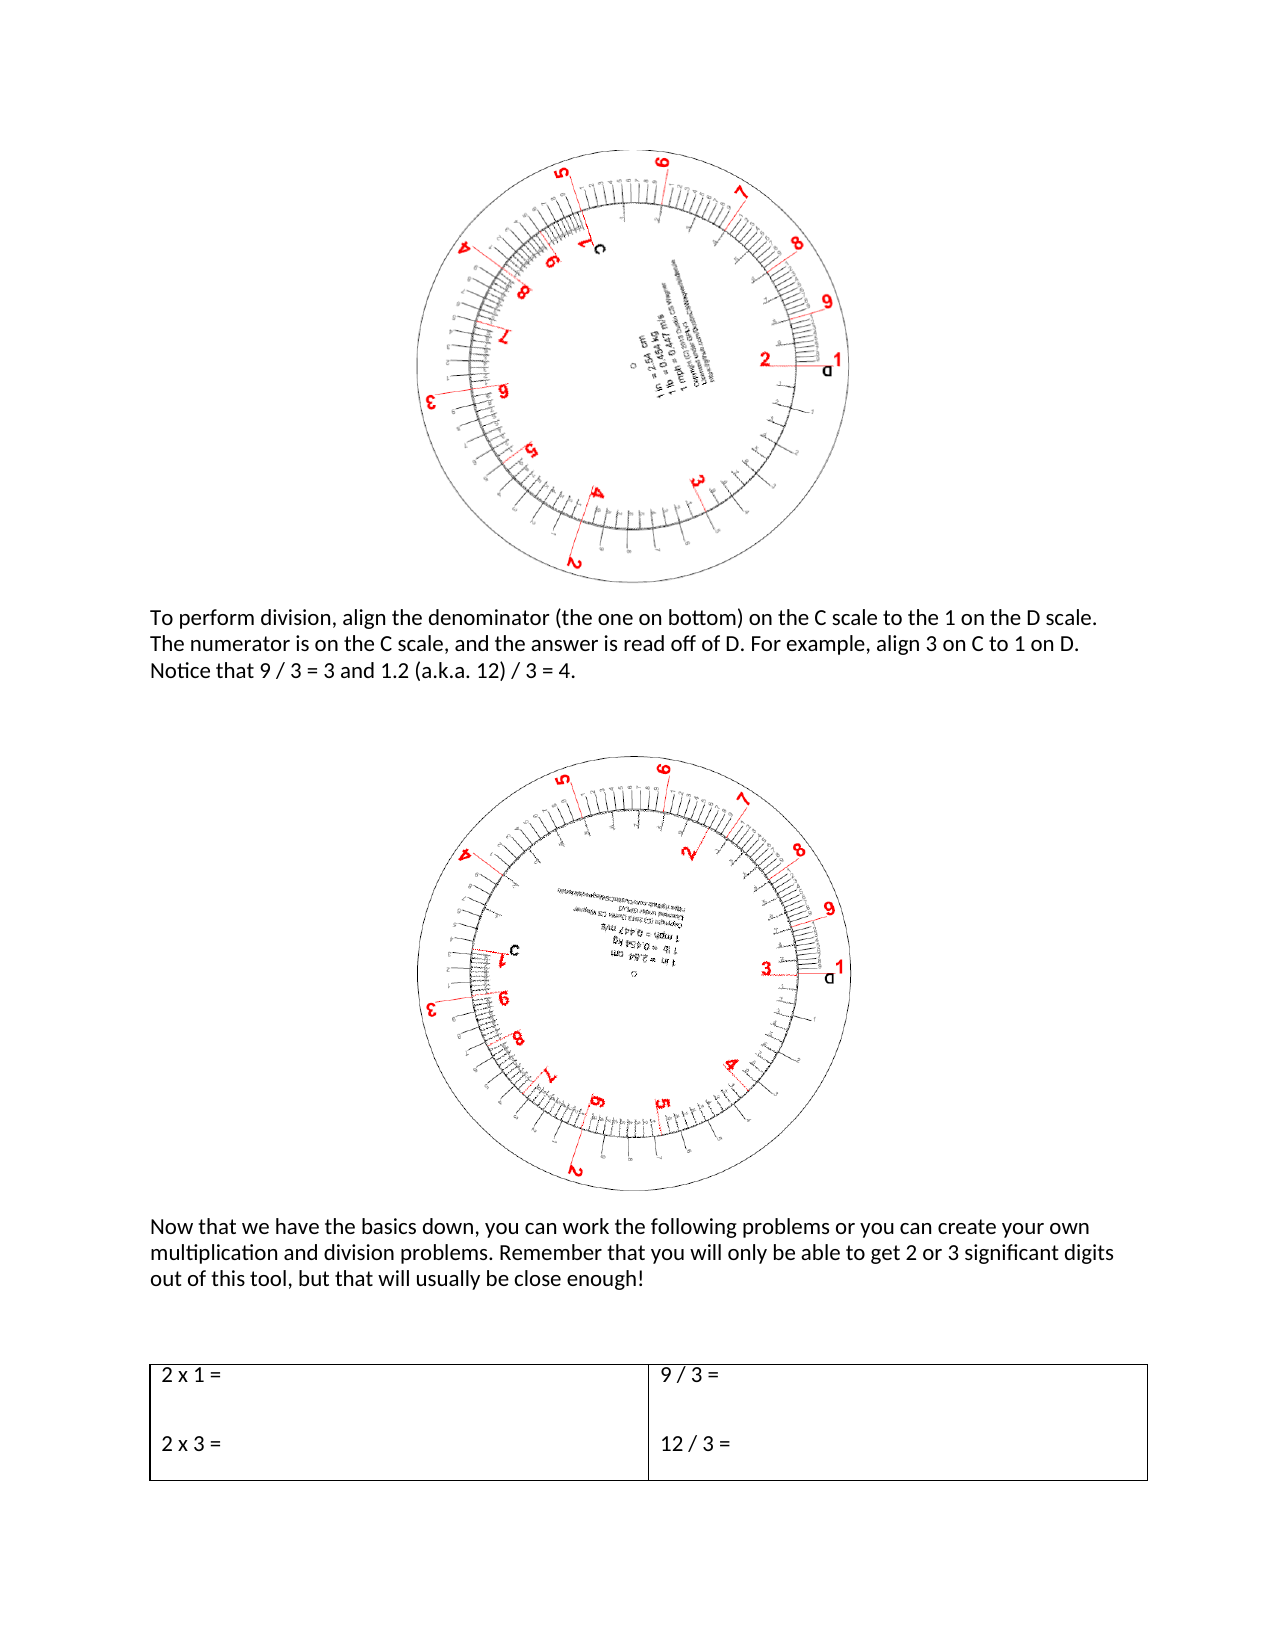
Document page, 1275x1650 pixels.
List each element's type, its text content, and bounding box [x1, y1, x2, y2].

text Now that we have the basics down, you can work the following problems or you can create your own multiplication and division problems. Remember that you will only be able to get 2 or 3 significant digits out of this tool, but that will usually be close enough! [150, 1217, 1125, 1293]
table_header 2 x 1 = 2 x 3 = [151, 1365, 648, 1480]
text To perform division, align the denominator (the one on bottom) on the C scale to the 1 on the D scale. The numerator is on the C scale, and the answer is read off of D. For example, align 3 on C to 1 on D. Notice that 9 / 3 = 3 and 1.2 (a.k.a. 12) / 3 = 4. [150, 608, 1125, 684]
picture [373, 150, 902, 584]
table_header 9 / 3 = 12 / 3 = [649, 1365, 1147, 1480]
picture [375, 755, 900, 1193]
